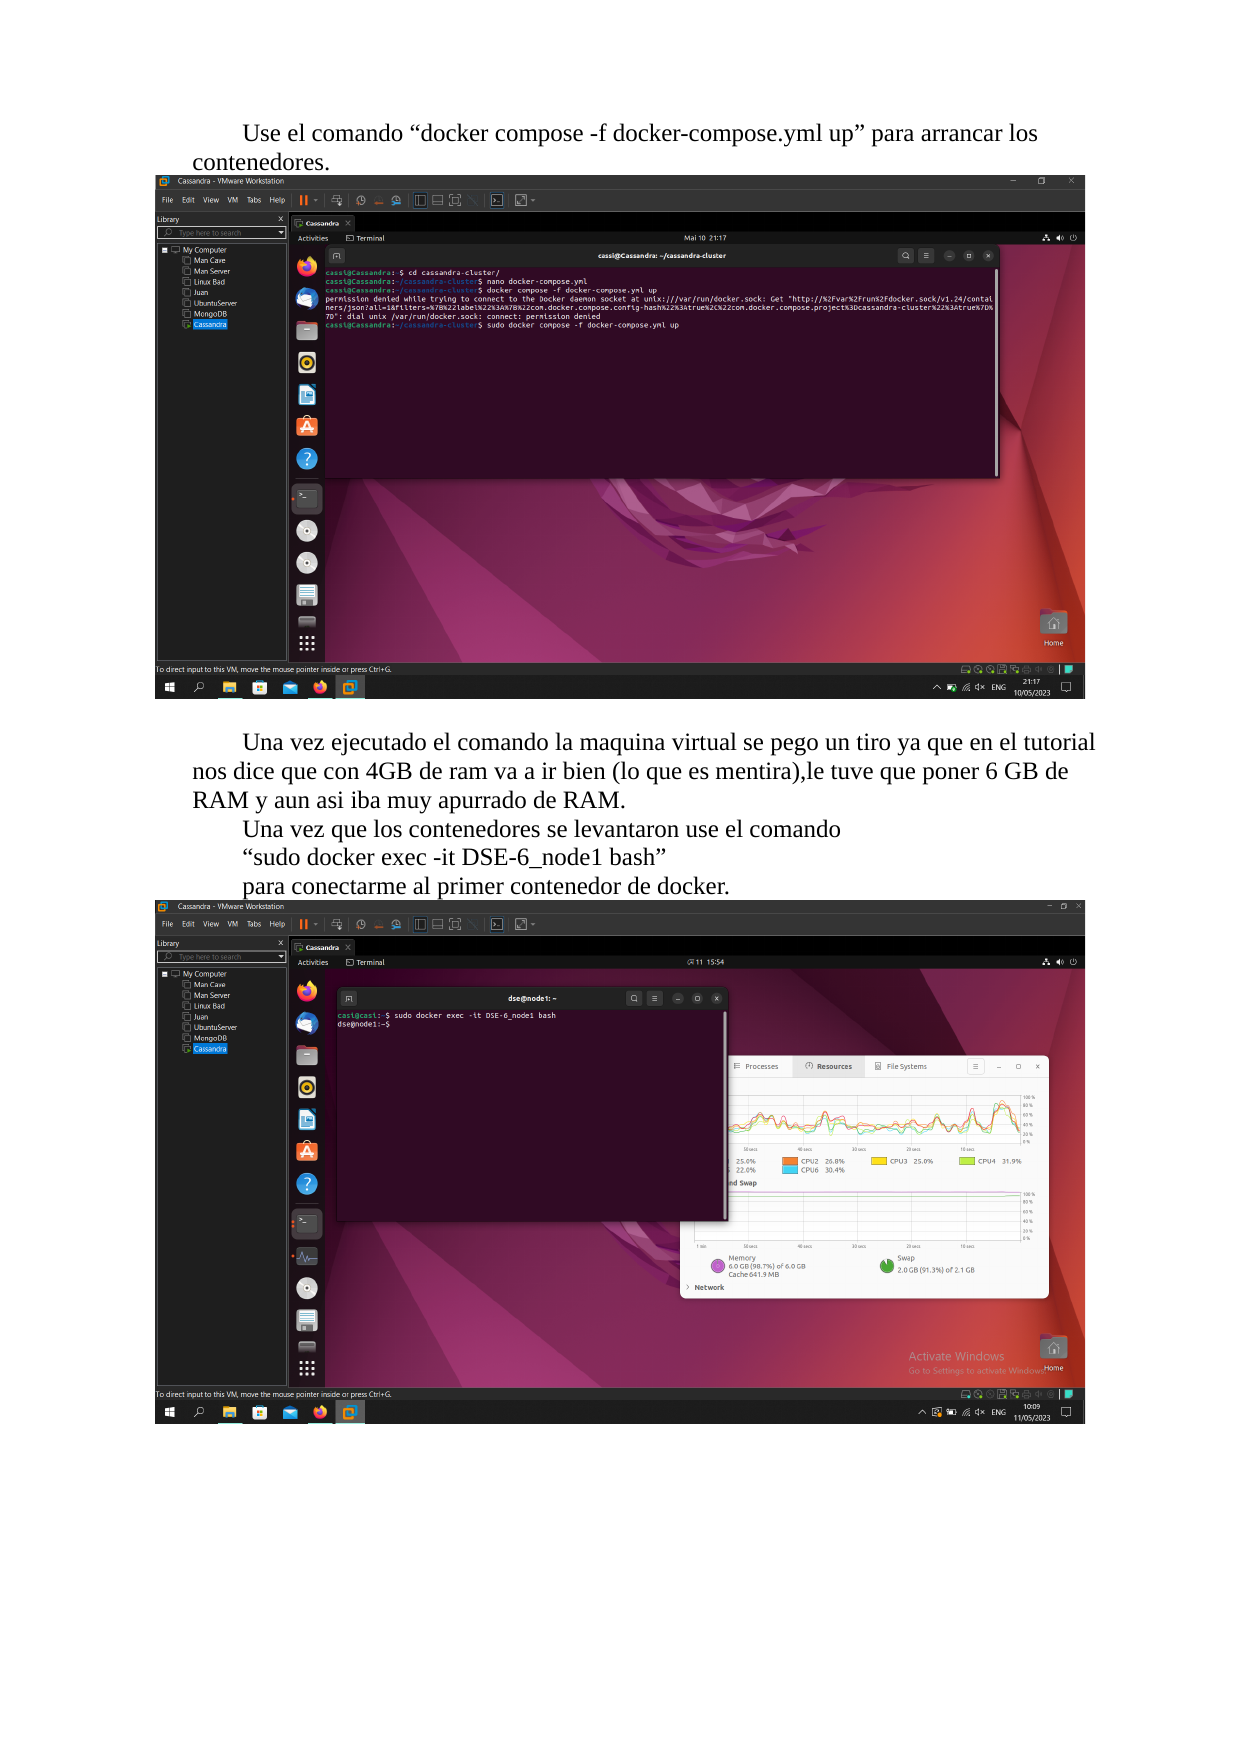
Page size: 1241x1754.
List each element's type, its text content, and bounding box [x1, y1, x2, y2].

text para conectarme al primer contenedor de docker. [192, 871, 1122, 900]
picture [155, 175, 1086, 699]
text “sudo docker exec -it DSE-6_node1 bash” [192, 842, 1122, 871]
text Use el comando “docker compose -f docker-compose.yml up” para arrancar los contenedores. [192, 118, 1122, 176]
text Una vez que los contenedores se levantaron use el comando [192, 814, 1122, 842]
text Una vez ejecutado el comando la maquina virtual se pego un tiro ya que en el tutorial nos dice que con 4GB de ram va a ir bien (lo que es mentira),le tuve que poner 6 GB de RAM y aun asi iba muy apurrado de RAM. [192, 727, 1122, 814]
picture [155, 900, 1086, 1424]
